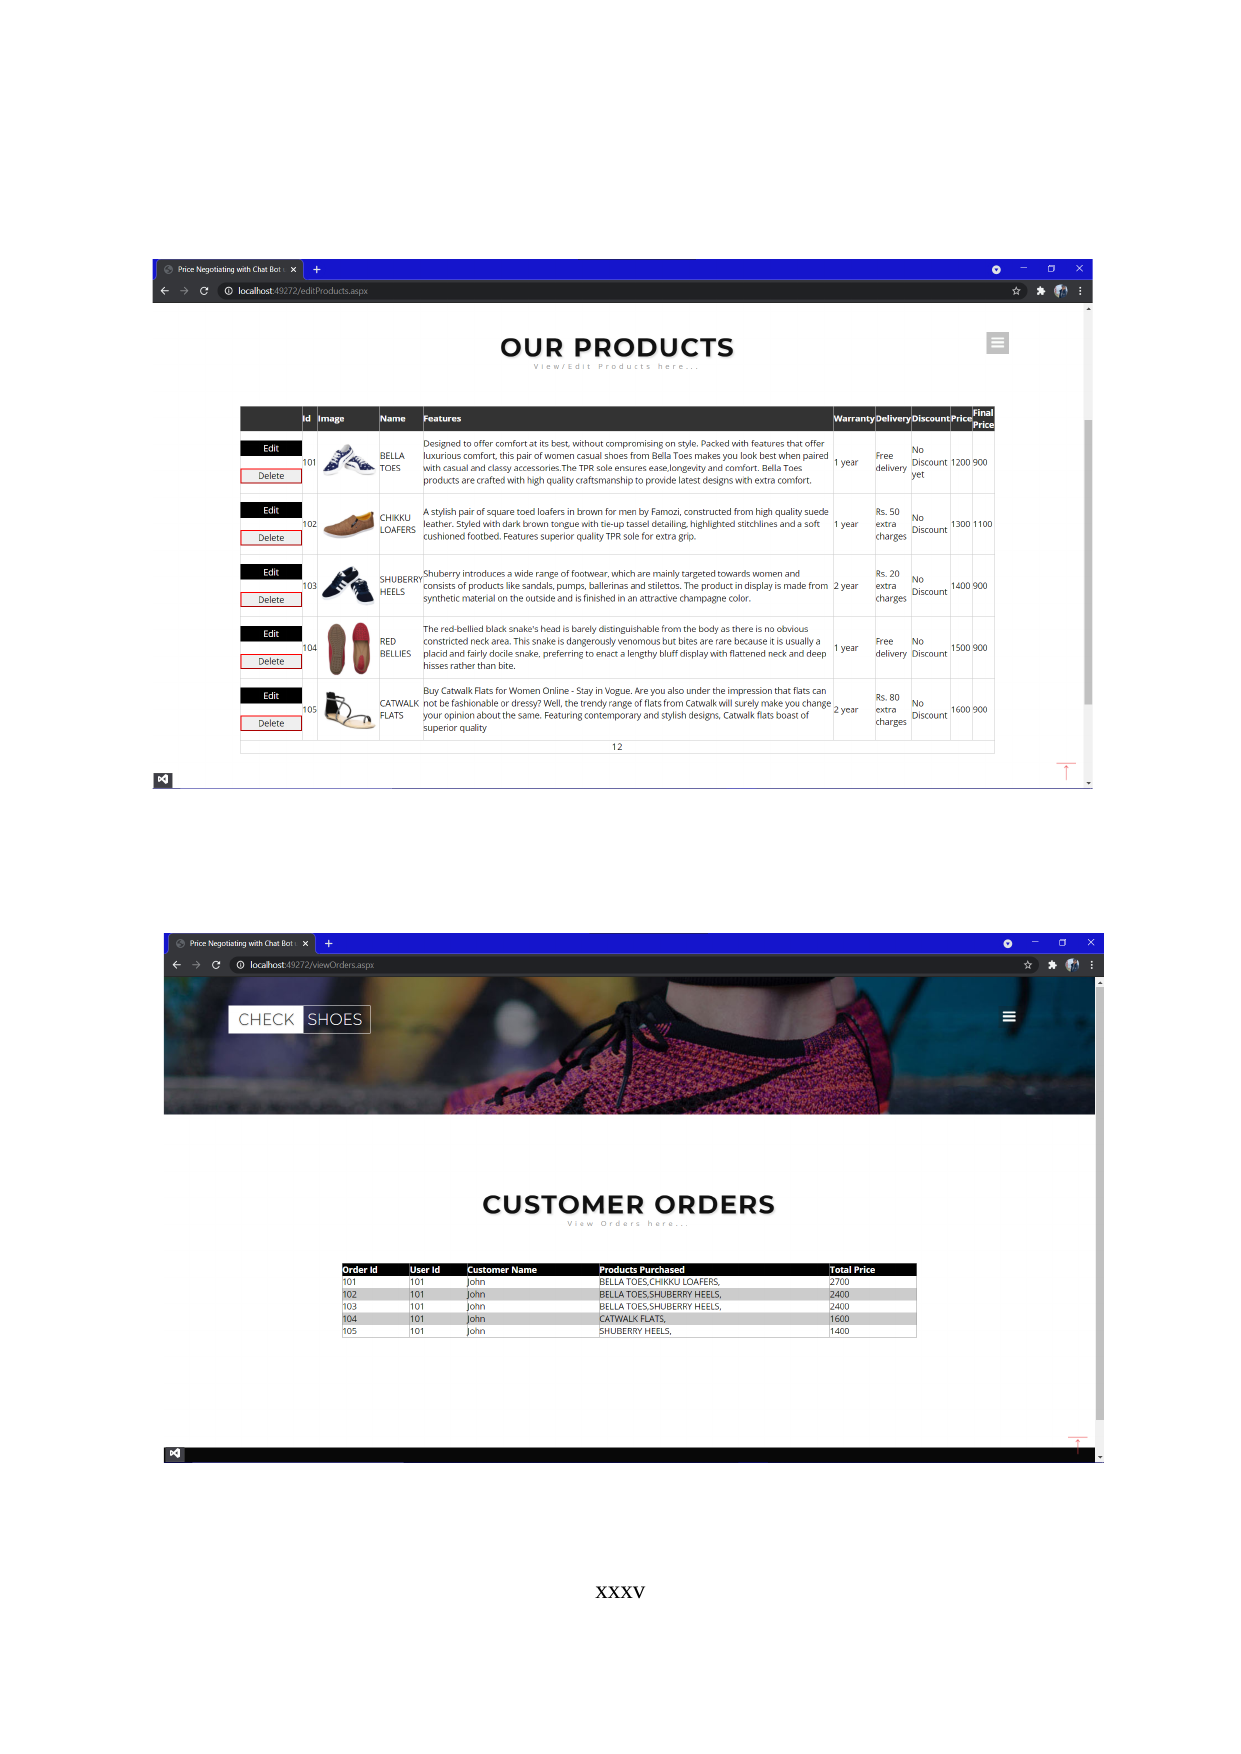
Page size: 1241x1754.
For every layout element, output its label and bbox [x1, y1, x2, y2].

picture [163, 933, 1104, 1463]
picture [152, 259, 1093, 789]
